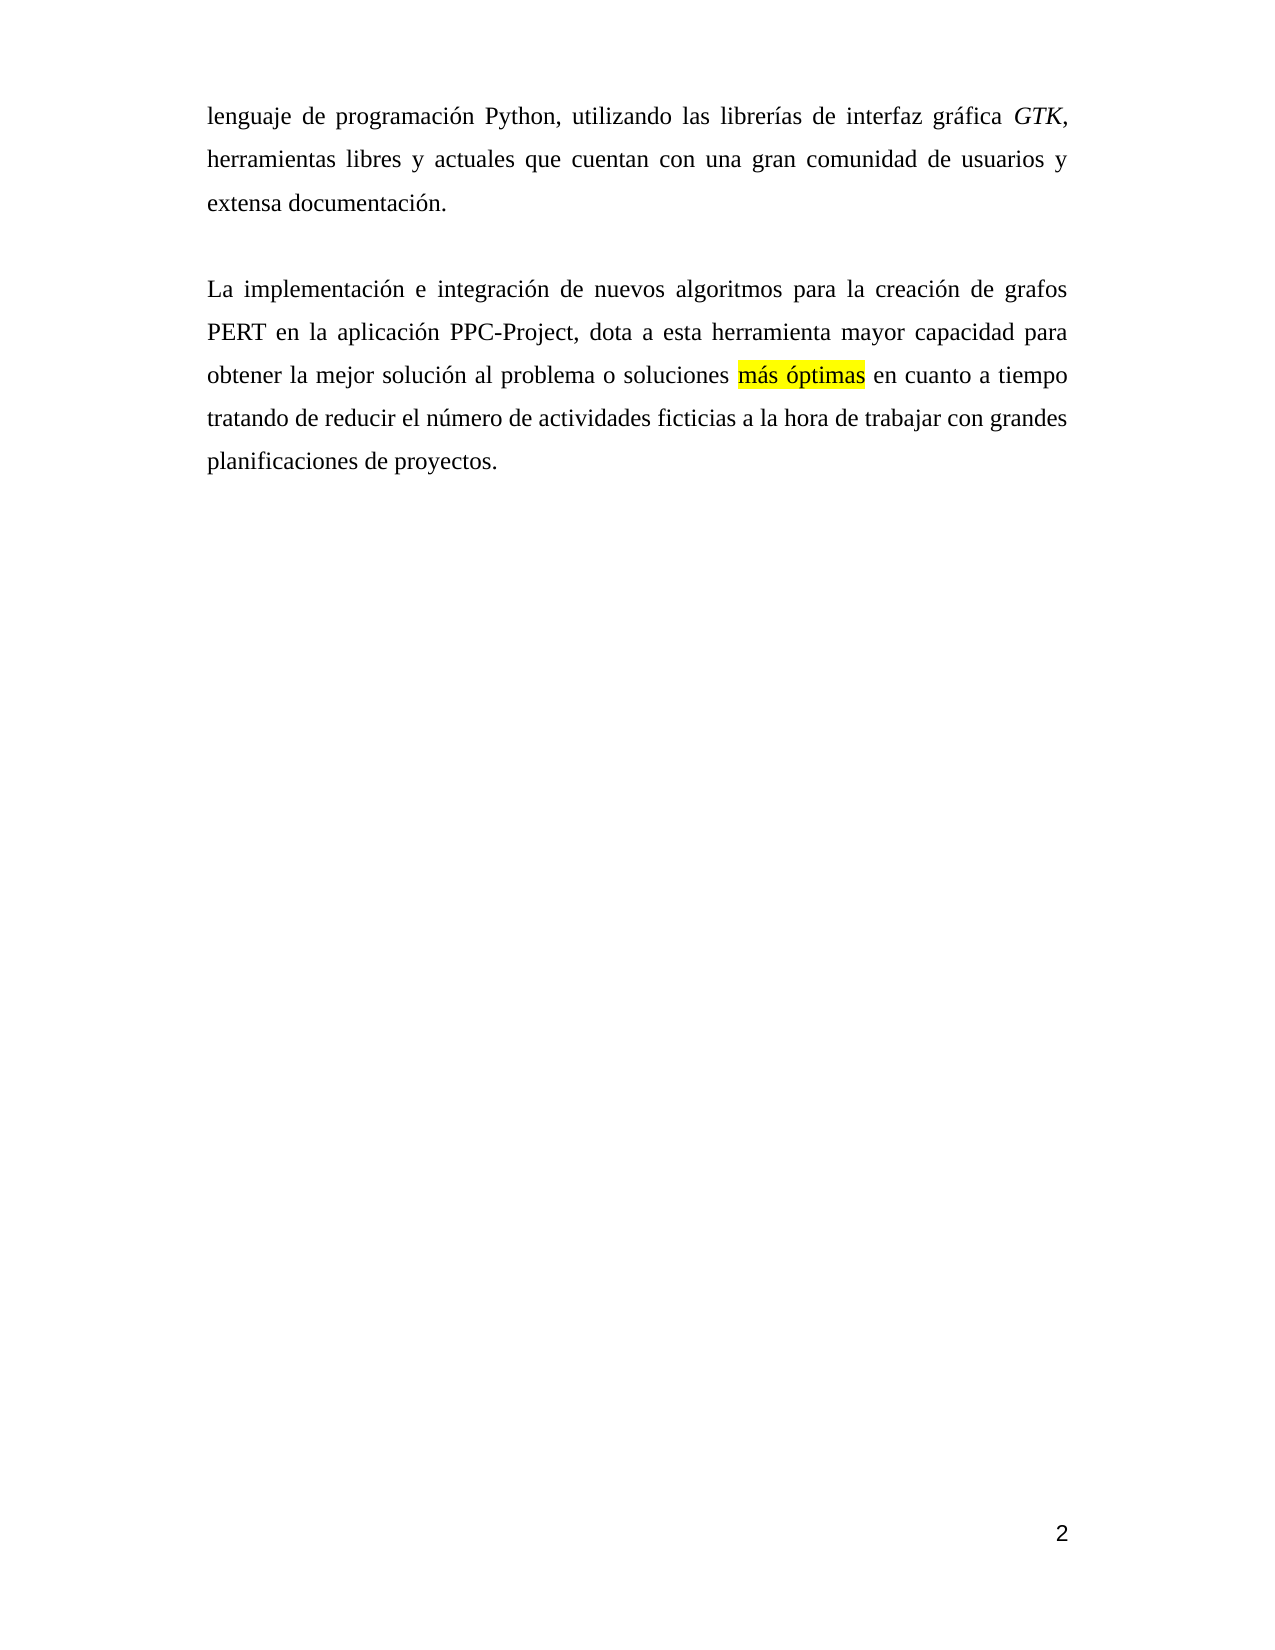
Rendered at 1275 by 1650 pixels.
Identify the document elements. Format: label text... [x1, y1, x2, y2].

text La implementación e integración de nuevos algoritmos para la creación de grafos PERT en la aplicación PPC-Project, dota a esta herramienta mayor capacidad para obtener la mejor solución al problema o soluciones más óptimas en cuanto a tiempo tratando de reducir el número de actividades ficticias a la hora de trabajar con grandes planificaciones de proyectos. [207, 274, 1068, 475]
text lenguaje de programación Python, utilizando las librerías de interfaz gráfica GTK, herramientas libres y actuales que cuentan con una gran comunidad de usuarios y extensa documentación. [207, 101, 1068, 216]
